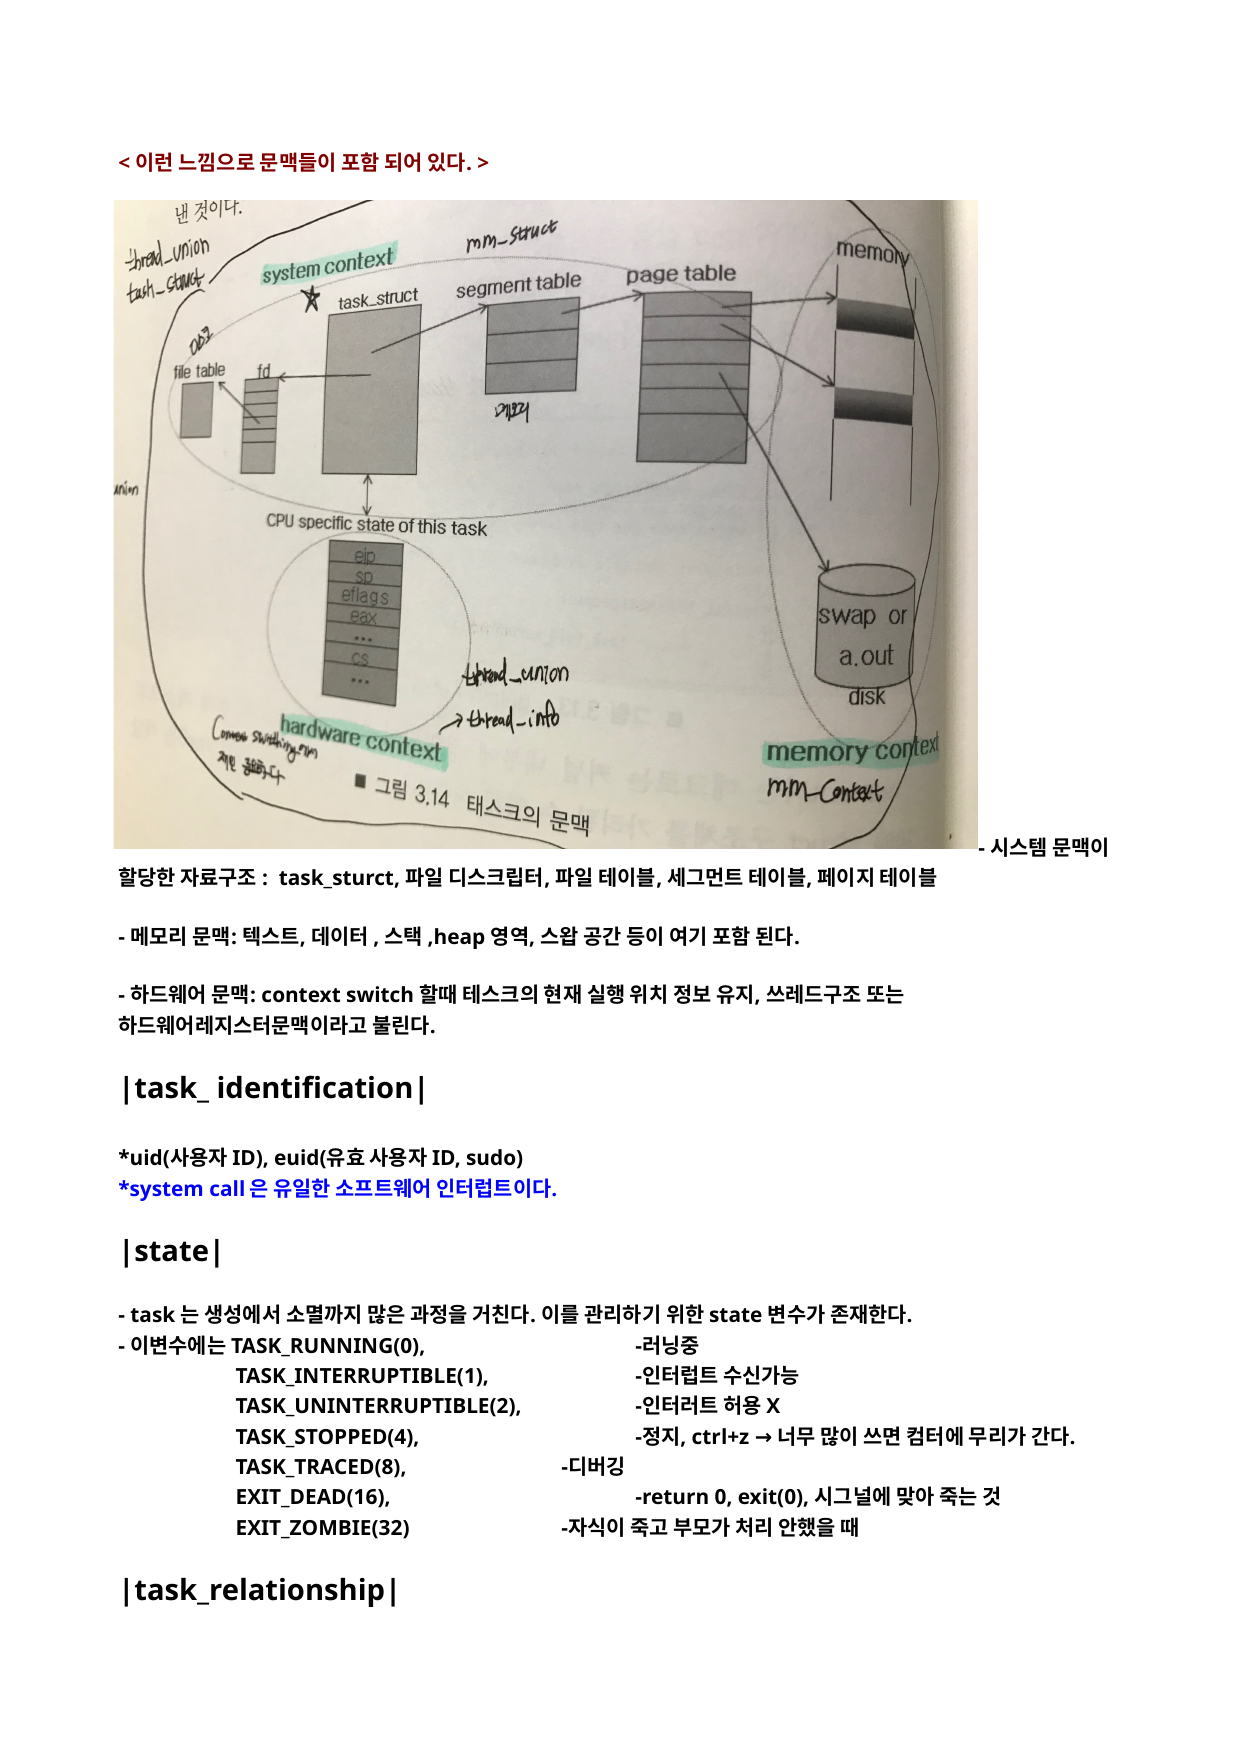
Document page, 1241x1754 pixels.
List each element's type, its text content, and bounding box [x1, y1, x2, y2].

text < 이런 느낌으로 문맥들이 포함 되어 있다. > [118, 147, 1122, 177]
text |state| [118, 1231, 1122, 1270]
text TASK_INTERRUPTIBLE(1), -인터럽트 수신가능 [118, 1359, 1122, 1390]
text *system call은 유일한 소프트웨어 인터럽트이다. [118, 1172, 1122, 1202]
text - 하드웨어 문맥: context switch 할때 테스크의 현재 실행 위치 정보 유지, 쓰레드구조 또는 하드웨어레지스터문맥이라고 불린다. [118, 979, 1122, 1039]
text TASK_STOPPED(4), -정지, ctrl+z → 너무 많이 쓰면 컴터에 무리가 간다. [118, 1420, 1122, 1450]
text *uid(사용자 ID), euid(유효 사용자 ID, sudo) [118, 1142, 1122, 1172]
text - 시스템 문맥이 할당한 자료구조 : task_sturct, 파일 디스크립터, 파일 테이블, 세그먼트 테이블, 페이지 테이블 [118, 831, 1122, 892]
text EXIT_ZOMBIE(32) -자식이 죽고 부모가 처리 안했을 때 [118, 1511, 1122, 1541]
text |task_relationship| [118, 1570, 1122, 1609]
text EXIT_DEAD(16), -return 0, exit(0), 시그널에 맞아 죽는 것 [118, 1481, 1122, 1511]
text |task_ identification| [118, 1068, 1122, 1107]
text TASK_UNINTERRUPTIBLE(2), -인터러트 허용 X [118, 1390, 1122, 1420]
text - 메모리 문맥: 텍스트, 데이터 , 스택 ,heap 영역, 스왑 공간 등이 여기 포함 된다. [118, 920, 1122, 950]
text - task 는 생성에서 소멸까지 많은 과정을 거친다. 이를 관리하기 위한 state 변수가 존재한다. [118, 1299, 1122, 1329]
picture [113, 200, 978, 849]
text - 이변수에는 TASK_RUNNING(0), -러닝중 [118, 1329, 1122, 1359]
text TASK_TRACED(8), -디버깅 [118, 1450, 1122, 1481]
